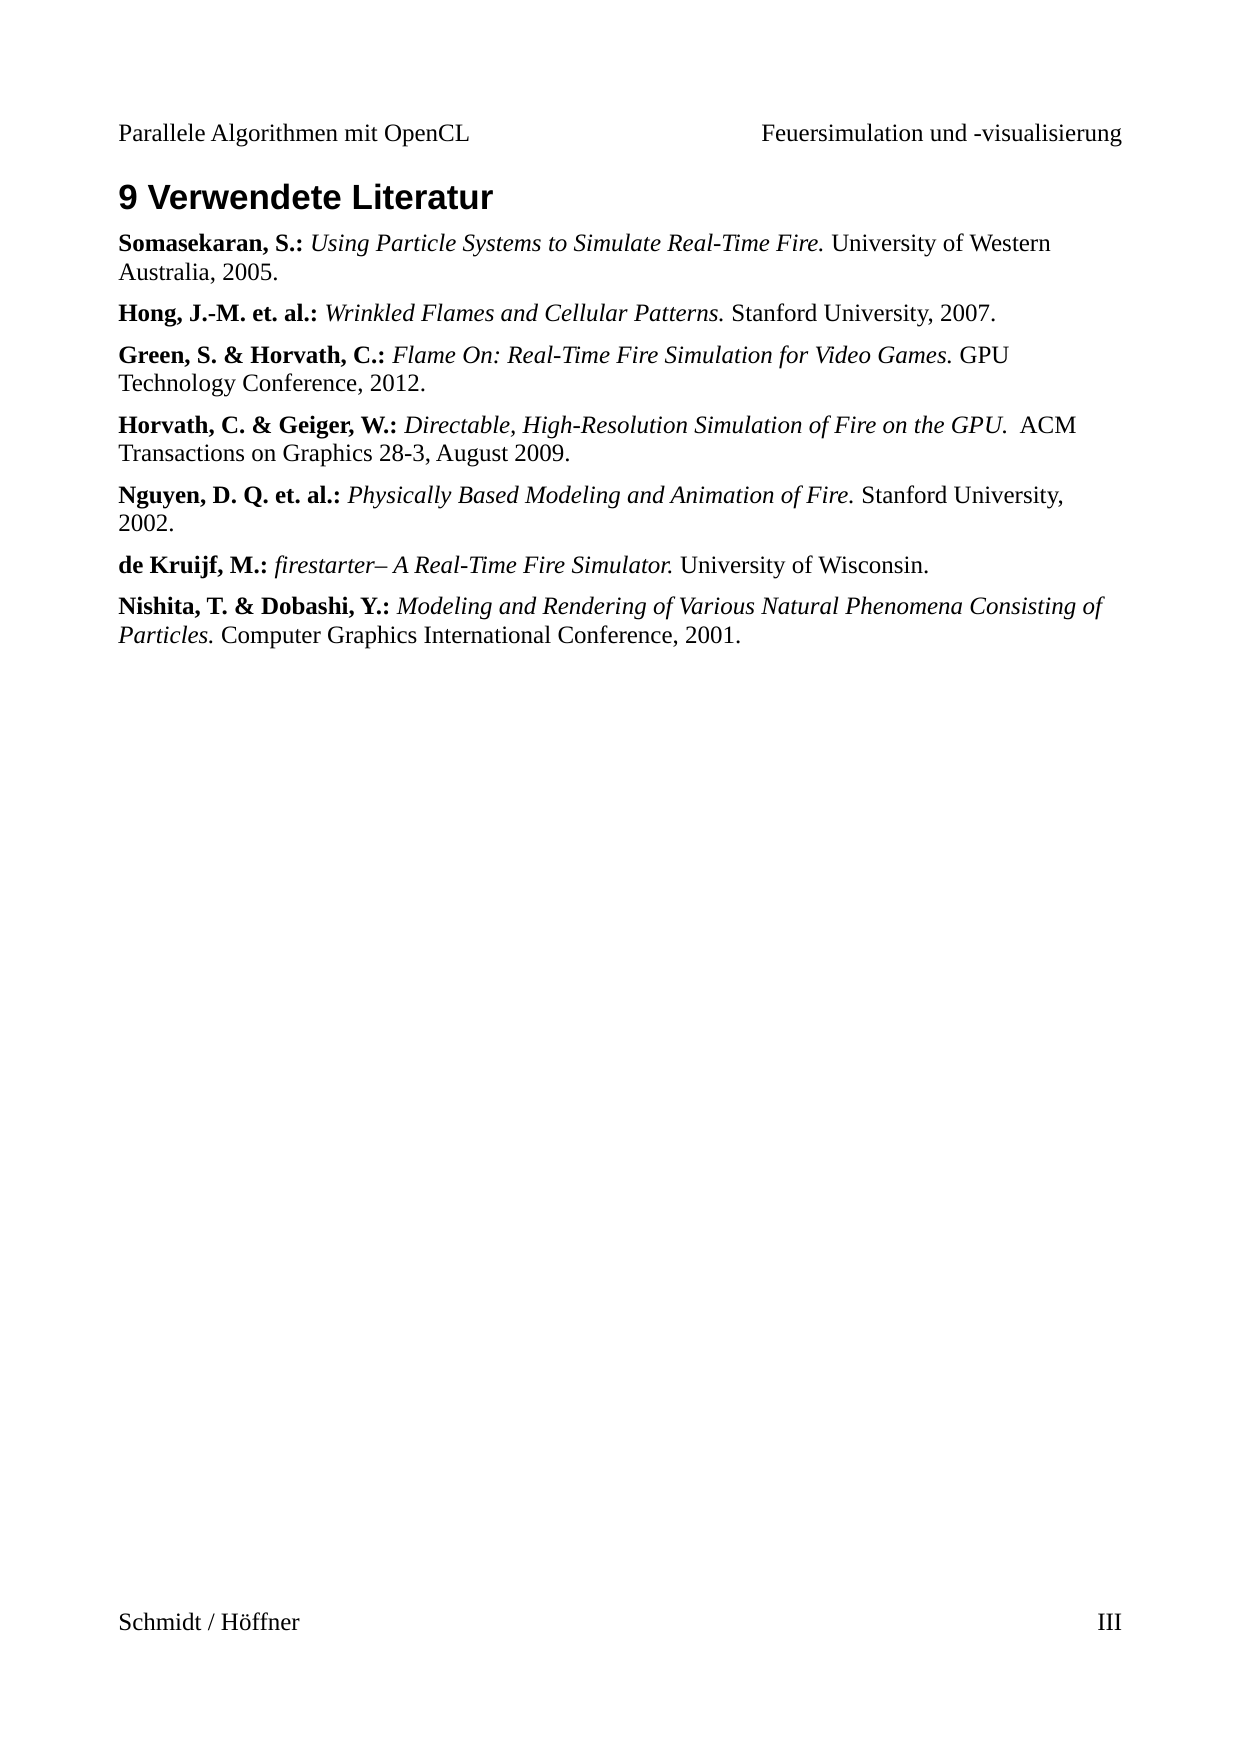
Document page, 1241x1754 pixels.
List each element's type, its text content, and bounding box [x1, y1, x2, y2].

text Nguyen, D. Q. et. al.: Physically Based Modeling and Animation of Fire. Stanford University, 2002. [118, 480, 1122, 537]
text Nishita, T. & Dobashi, Y.: Modeling and Rendering of Various Natural Phenomena Consisting of Particles. Computer Graphics International Conference, 2001. [118, 591, 1122, 648]
subtitle Verwendete Literatur [118, 176, 1122, 217]
text Somasekaran, S.: Using Particle Systems to Simulate Real-Time Fire. University of Western Australia, 2005. [118, 228, 1122, 286]
text Green, S. & Horvath, C.: Flame On: Real-Time Fire Simulation for Video Games. GPU Technology Conference, 2012. [118, 340, 1122, 397]
text de Kruijf, M.: firestarter– A Real-Time Fire Simulator. University of Wisconsin. [118, 550, 1122, 578]
text Horvath, C. & Geiger, W.: Directable, High-Resolution Simulation of Fire on the GPU. ACM Transactions on Graphics 28-3, August 2009. [118, 410, 1122, 467]
text Hong, J.-M. et. al.: Wrinkled Flames and Cellular Patterns. Stanford University, 2007. [118, 298, 1122, 327]
